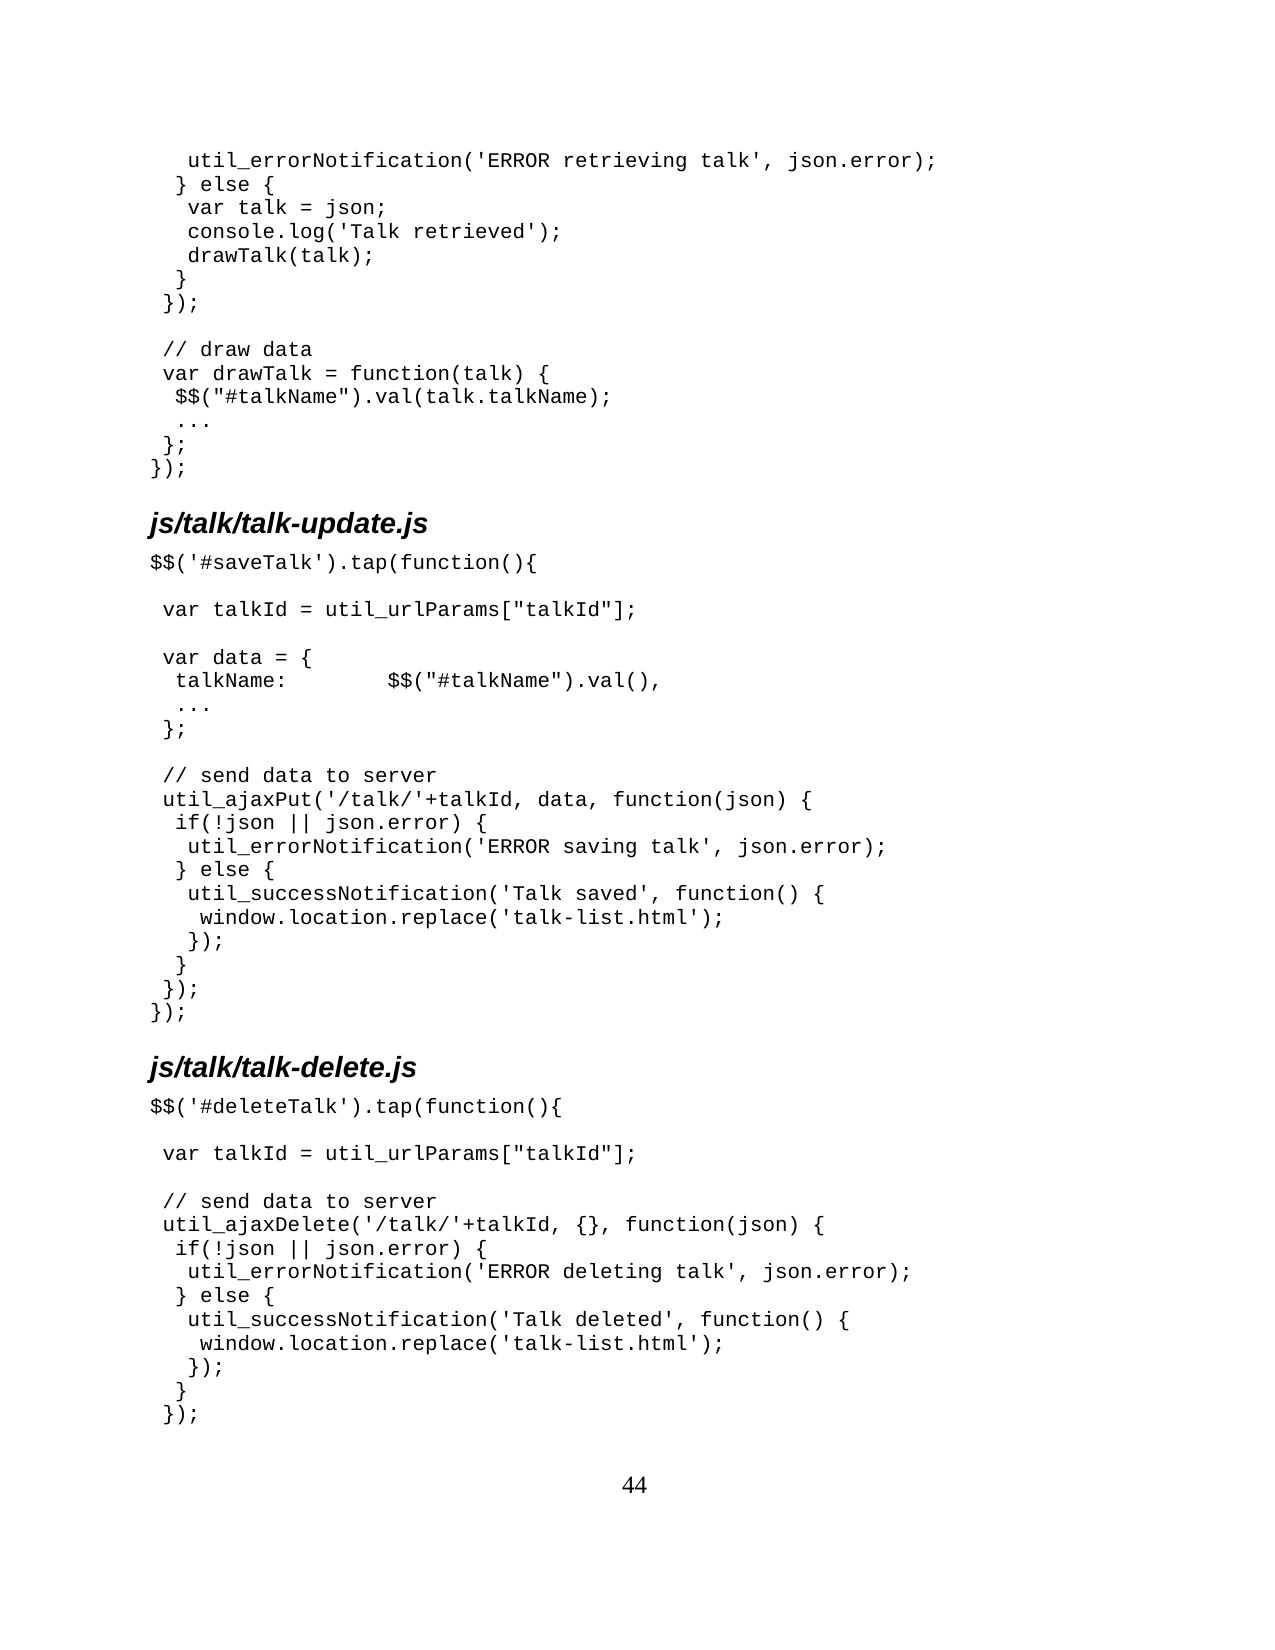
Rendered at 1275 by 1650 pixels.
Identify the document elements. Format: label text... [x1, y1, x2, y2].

text } [150, 1380, 1125, 1403]
text util_errorNotification('ERROR retrieving talk', json.error); [150, 150, 1125, 174]
text console.log('Talk retrieved'); [150, 221, 1125, 244]
text } else { [150, 1285, 1125, 1309]
text }); [150, 292, 1125, 316]
text } [150, 954, 1125, 978]
text util_ajaxPut('/talk/'+talkId, data, function(json) { [150, 788, 1125, 812]
text var talkId = util_urlParams["talkId"]; [150, 1143, 1125, 1167]
text // draw data [150, 339, 1125, 363]
subtitle js/talk/talk-delete.js [150, 1050, 1125, 1083]
text }); [150, 457, 1125, 481]
text }); [150, 1001, 1125, 1025]
text drawTalk(talk); [150, 244, 1125, 268]
text }); [150, 1356, 1125, 1380]
text // send data to server [150, 765, 1125, 788]
text ... [150, 410, 1125, 434]
text } else { [150, 859, 1125, 883]
text } else { [150, 174, 1125, 197]
text }); [150, 978, 1125, 1001]
text if(!json || json.error) { [150, 812, 1125, 836]
text } [150, 268, 1125, 292]
text }); [150, 1403, 1125, 1427]
text $$('#saveTalk').tap(function(){ [150, 552, 1125, 576]
subtitle js/talk/talk-update.js [150, 506, 1125, 539]
text var data = { [150, 647, 1125, 670]
text window.location.replace('talk-list.html'); [150, 1332, 1125, 1356]
text if(!json || json.error) { [150, 1238, 1125, 1262]
text $$("#talkName").val(talk.talkName); [150, 386, 1125, 410]
text var talk = json; [150, 197, 1125, 221]
text var drawTalk = function(talk) { [150, 363, 1125, 386]
text ... [150, 694, 1125, 718]
text util_successNotification('Talk deleted', function() { [150, 1309, 1125, 1332]
text window.location.replace('talk-list.html'); [150, 907, 1125, 930]
text var talkId = util_urlParams["talkId"]; [150, 599, 1125, 623]
text }; [150, 718, 1125, 741]
text util_errorNotification('ERROR deleting talk', json.error); [150, 1262, 1125, 1285]
text $$('#deleteTalk').tap(function(){ [150, 1096, 1125, 1120]
text // send data to server [150, 1191, 1125, 1214]
text util_errorNotification('ERROR saving talk', json.error); [150, 836, 1125, 859]
text util_ajaxDelete('/talk/'+talkId, {}, function(json) { [150, 1214, 1125, 1238]
text util_successNotification('Talk saved', function() { [150, 883, 1125, 907]
text }); [150, 930, 1125, 954]
text }; [150, 434, 1125, 457]
text talkName: $$("#talkName").val(), [150, 670, 1125, 694]
